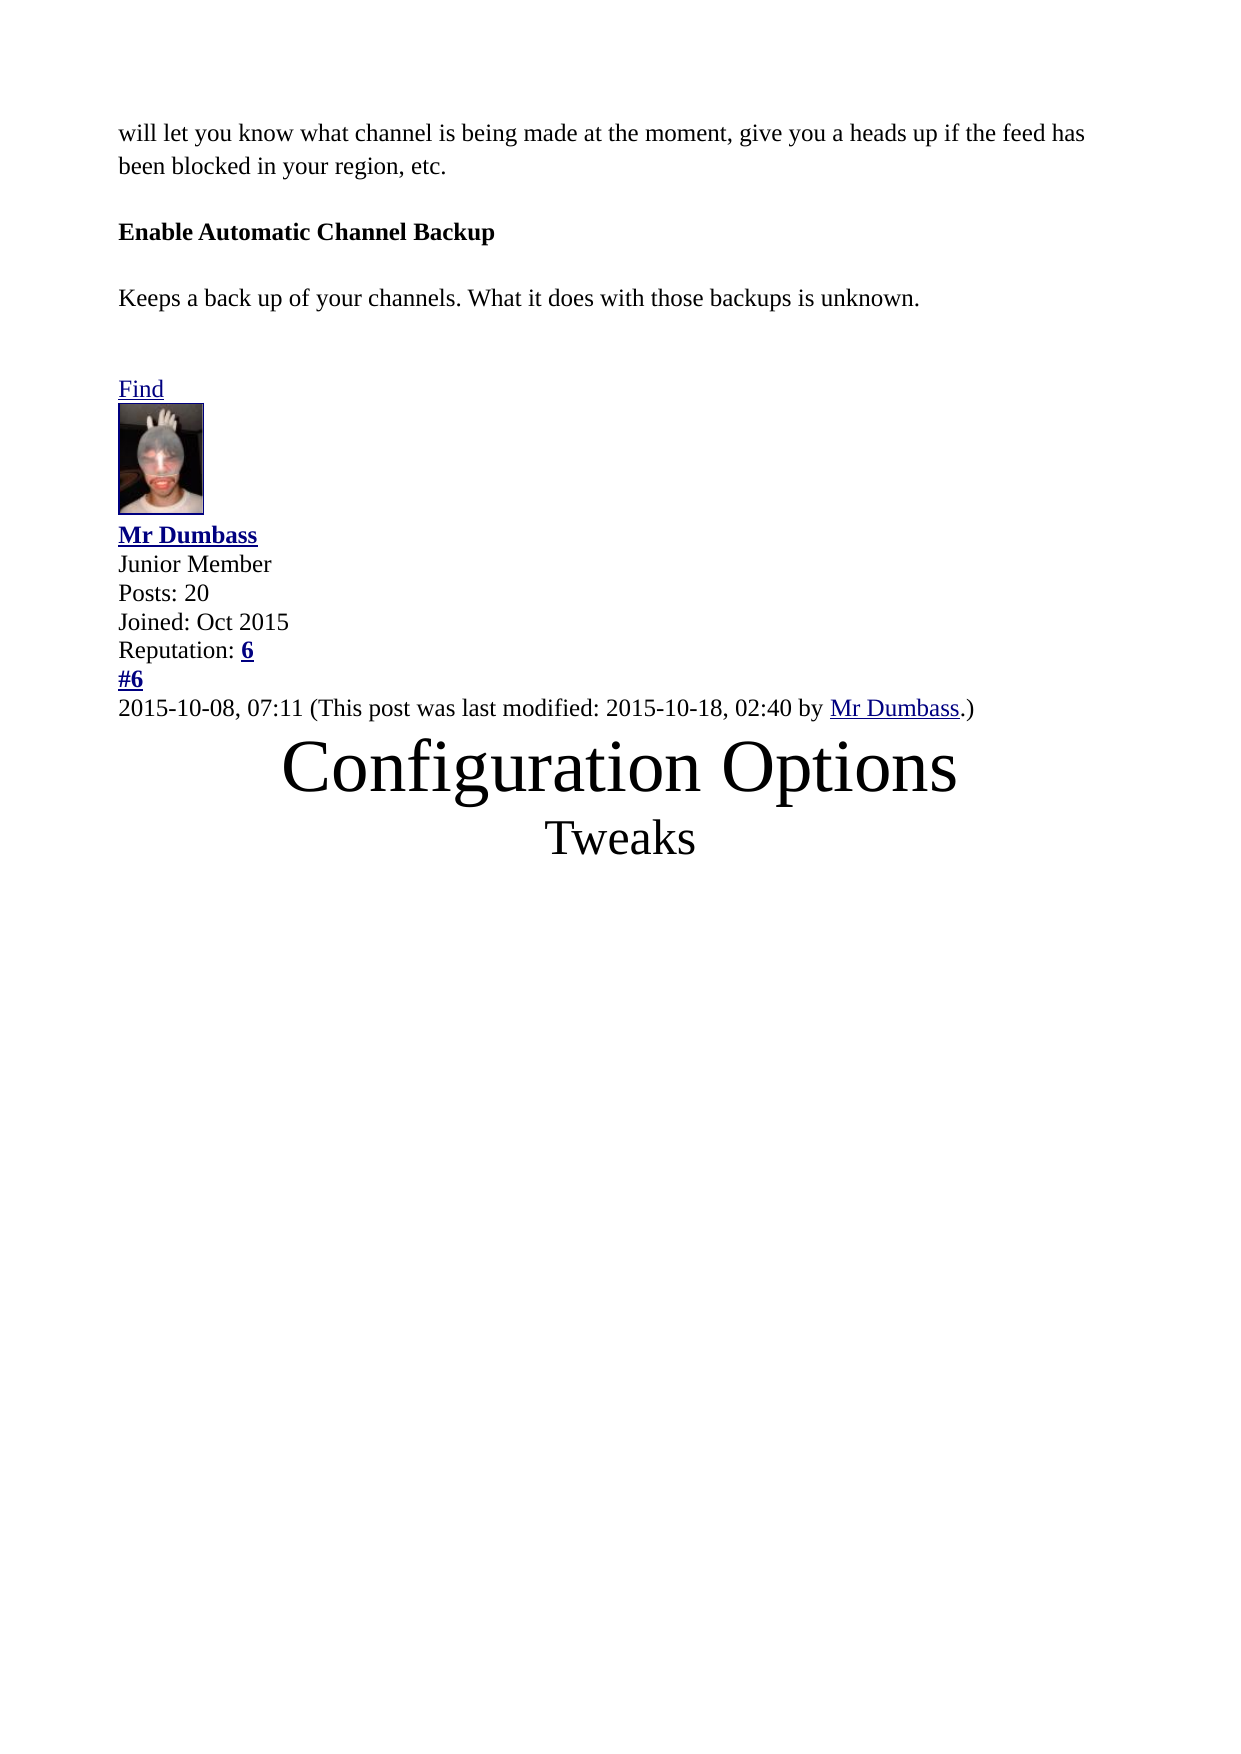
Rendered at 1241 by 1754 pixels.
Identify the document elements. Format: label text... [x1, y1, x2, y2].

text #6 [118, 664, 1122, 693]
text Posts: 20 Joined: Oct 2015 Reputation: 6 [118, 578, 1122, 664]
text Configuration Options Tweaks [118, 722, 1122, 865]
picture [120, 404, 203, 513]
text will let you know what channel is being made at the moment, give you a heads up if the feed has been blocked in your region, etc. Enable Automatic Channel Backup Keeps a back up of your channels. What it does with those backups is unknown. [118, 118, 1122, 312]
text 2015-10-08, 07:11 (This post was last modified: 2015-10-18, 02:40 by Mr Dumbass.) [118, 693, 1122, 722]
text Mr Dumbass Junior Member [118, 520, 1122, 578]
text Find [118, 374, 1122, 402]
